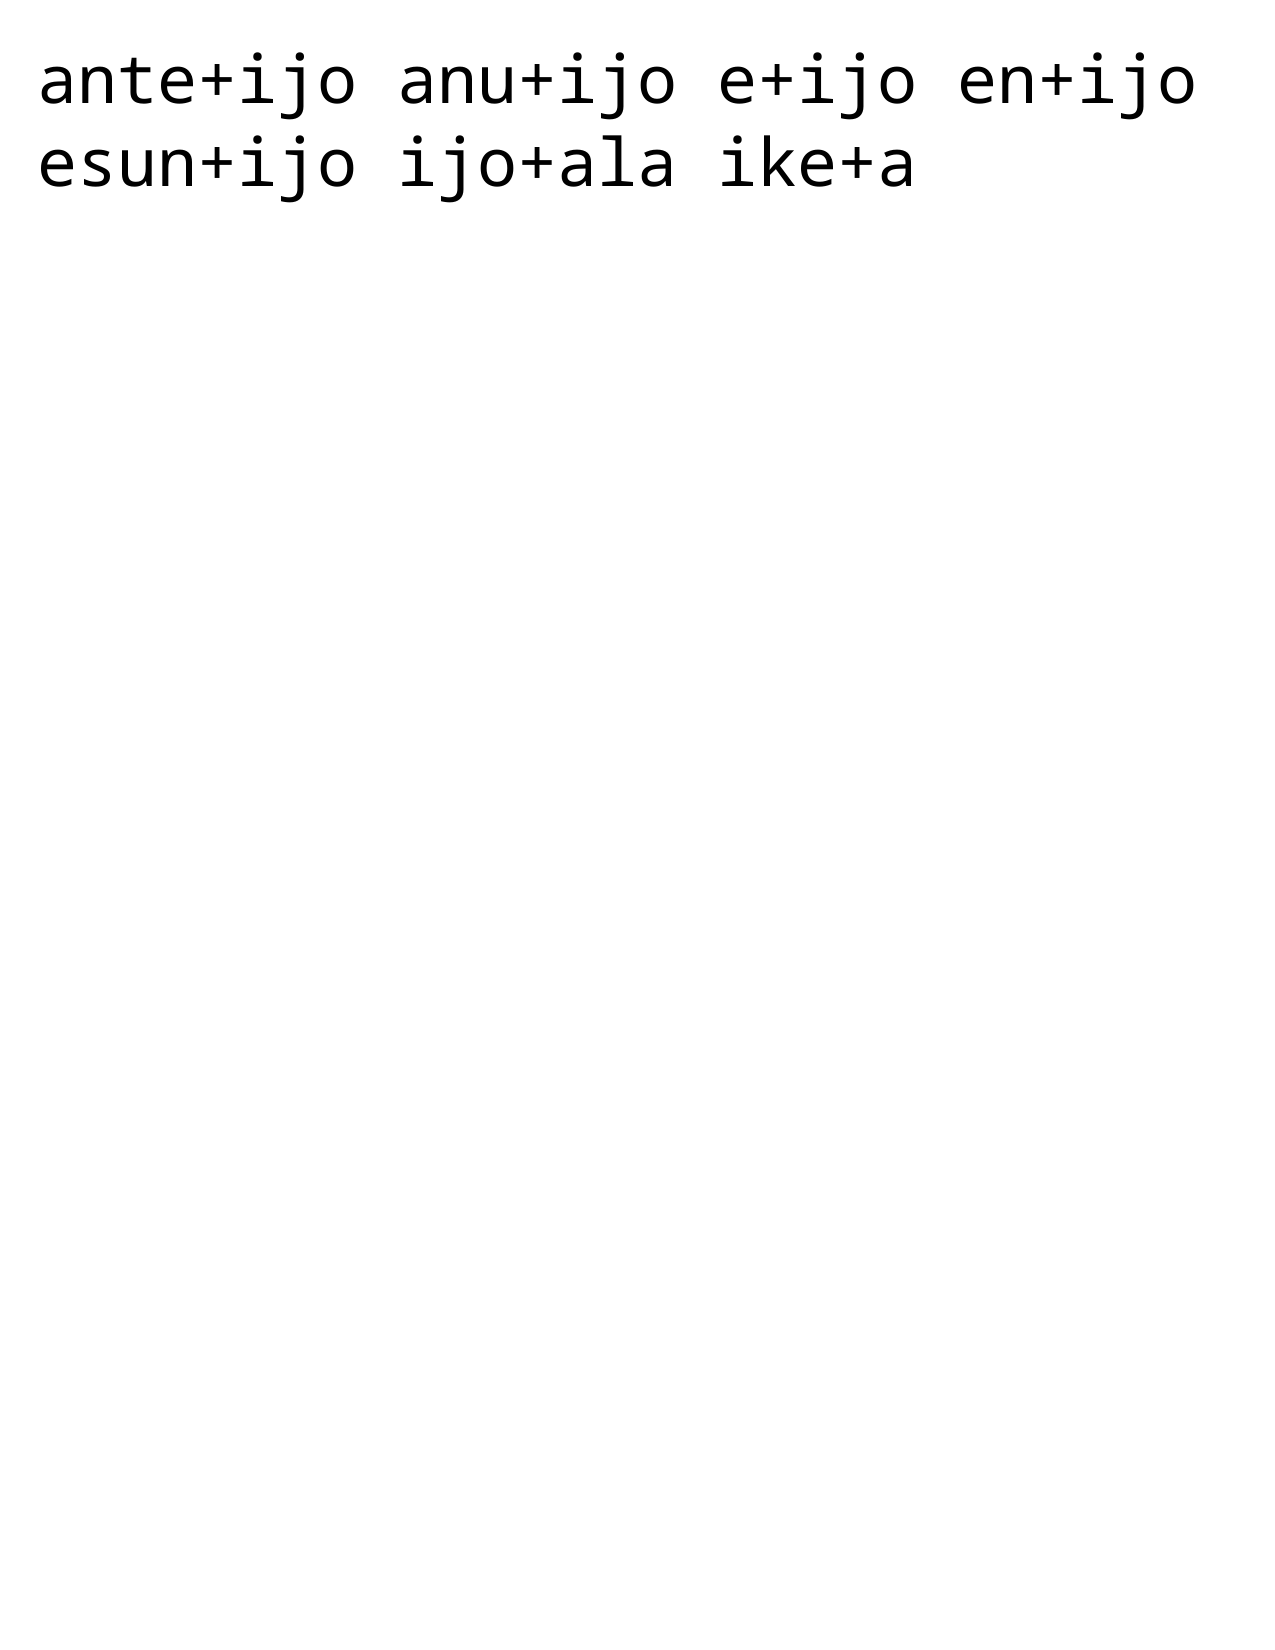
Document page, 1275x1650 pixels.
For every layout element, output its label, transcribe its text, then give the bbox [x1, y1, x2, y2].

text ante+ijo anu+ijo e+ijo en+ijo esun+ijo ijo+ala ike+a [37, 37, 1237, 202]
